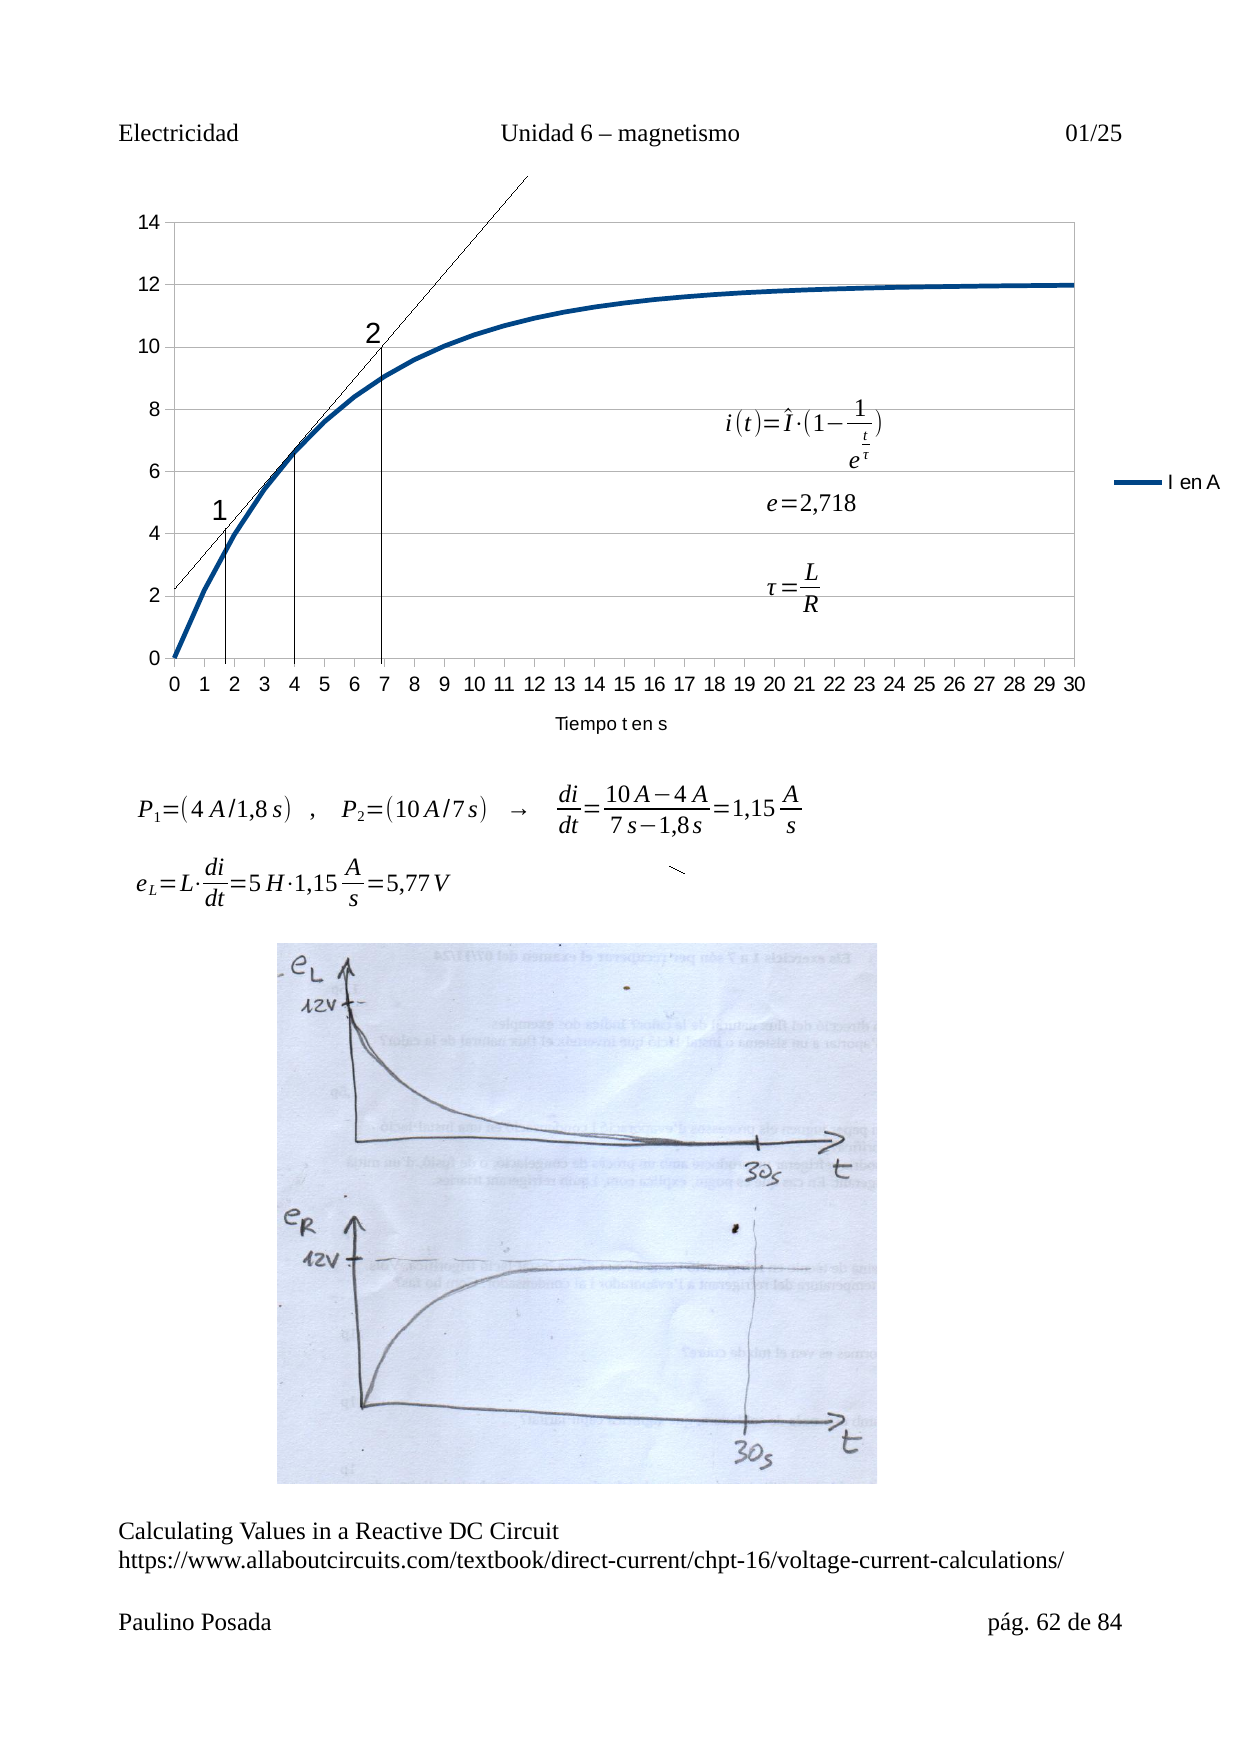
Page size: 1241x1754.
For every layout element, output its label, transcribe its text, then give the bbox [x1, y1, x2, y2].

picture [277, 943, 878, 1484]
text https://www.allaboutcircuits.com/textbook/direct-current/chpt-16/voltage-current-calculations/ [118, 1545, 1122, 1574]
text , → [118, 780, 1122, 839]
text Calculating Values in a Reactive DC Circuit [118, 1516, 1122, 1545]
